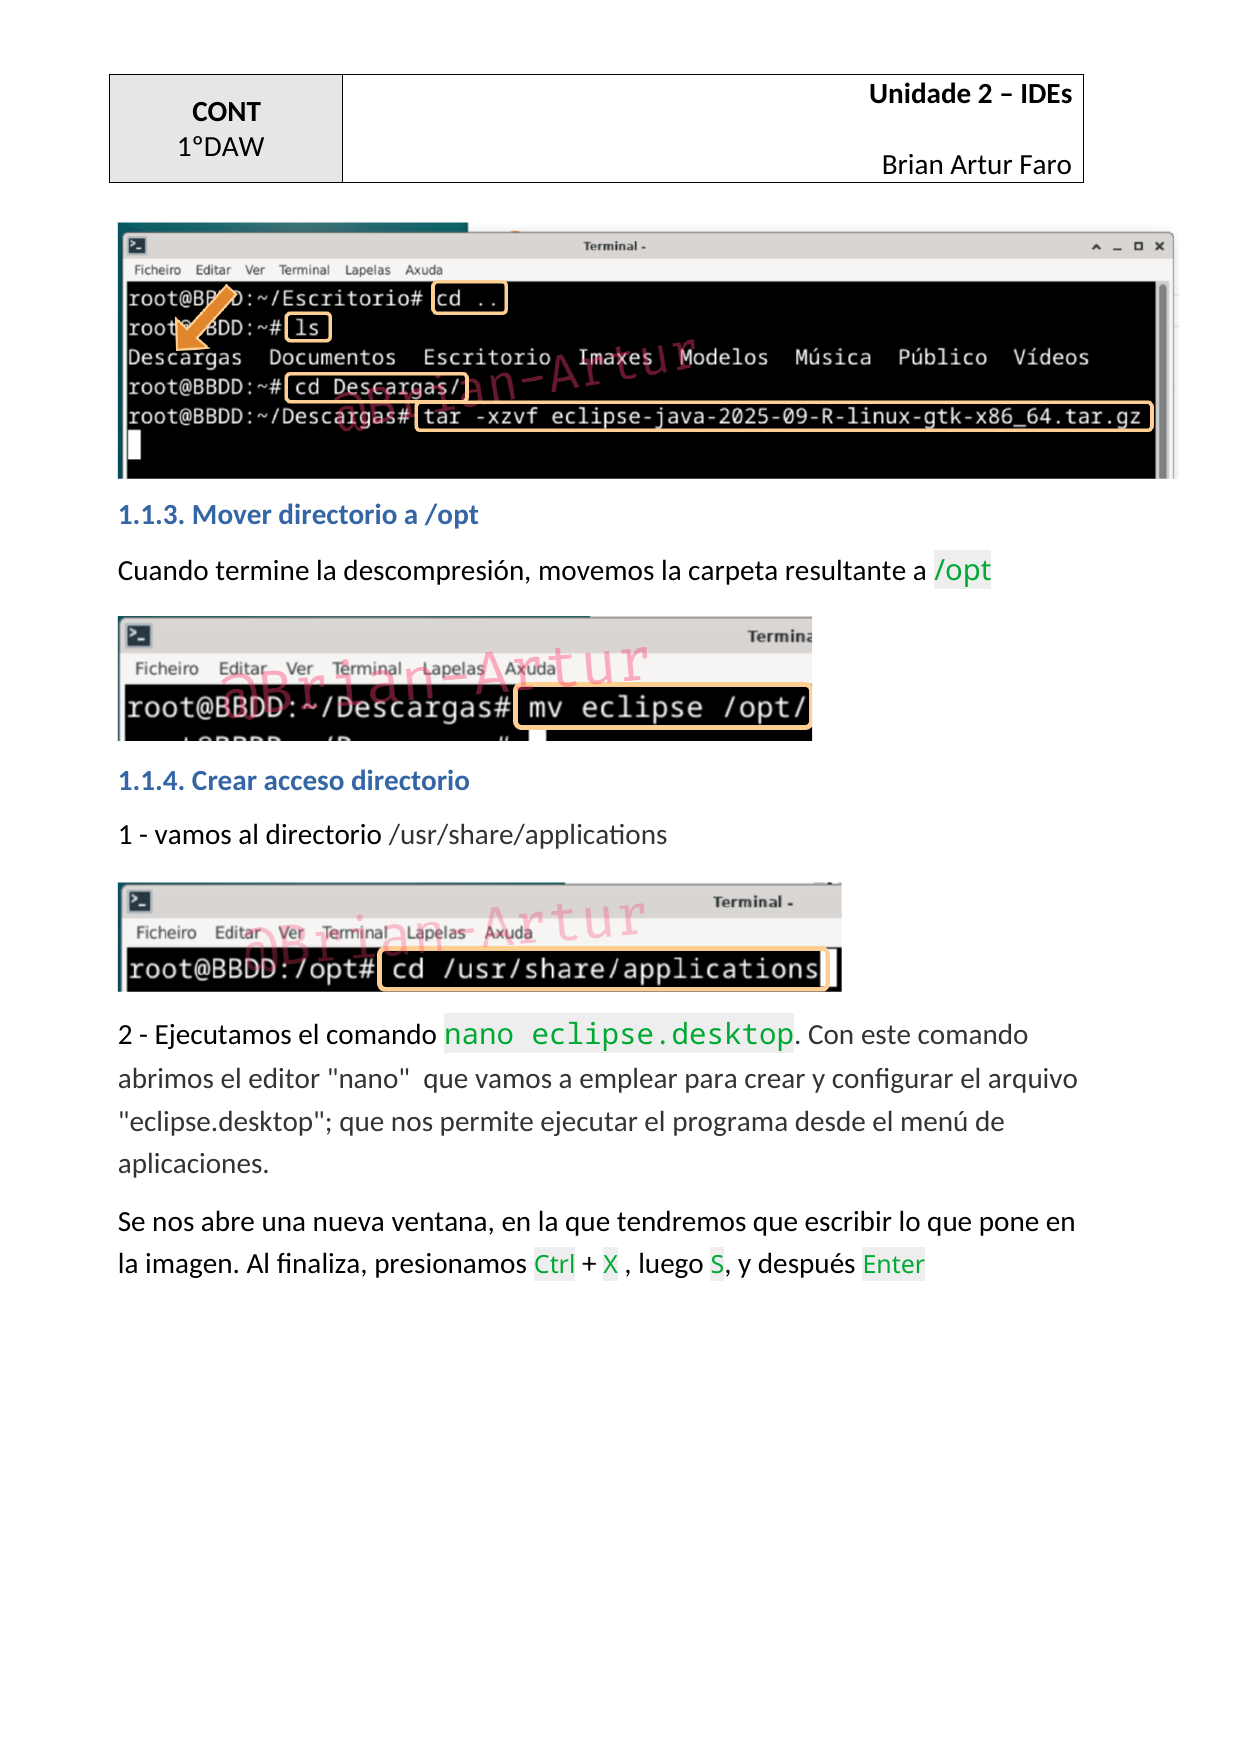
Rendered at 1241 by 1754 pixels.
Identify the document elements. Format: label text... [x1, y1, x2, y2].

text Cuando termine la descompresión, movemos la carpeta resultante a /opt [118, 549, 1092, 589]
text Se nos abre una nueva ventana, en la que tendremos que escribir lo que pone en la imagen. Al finaliza, presionamos Ctrl + X , luego S, y después Enter [118, 1203, 1092, 1281]
text 1 - vamos al directorio /usr/share/applications [118, 816, 1092, 851]
picture [117, 222, 1179, 479]
text 1.1.3. Mover directorio a /opt [118, 479, 1092, 532]
picture [117, 873, 842, 992]
picture [117, 616, 813, 741]
text 1.1.4. Crear acceso directorio [118, 762, 1092, 798]
text 2 - Ejecutamos el comando nano eclipse.desktop. Con este comando abrimos el editor "nano" que vamos a emplear para crear y configurar el arquivo "eclipse.desktop"; que nos permite ejecutar el programa desde el menú de aplicaciones. [118, 1013, 1092, 1181]
